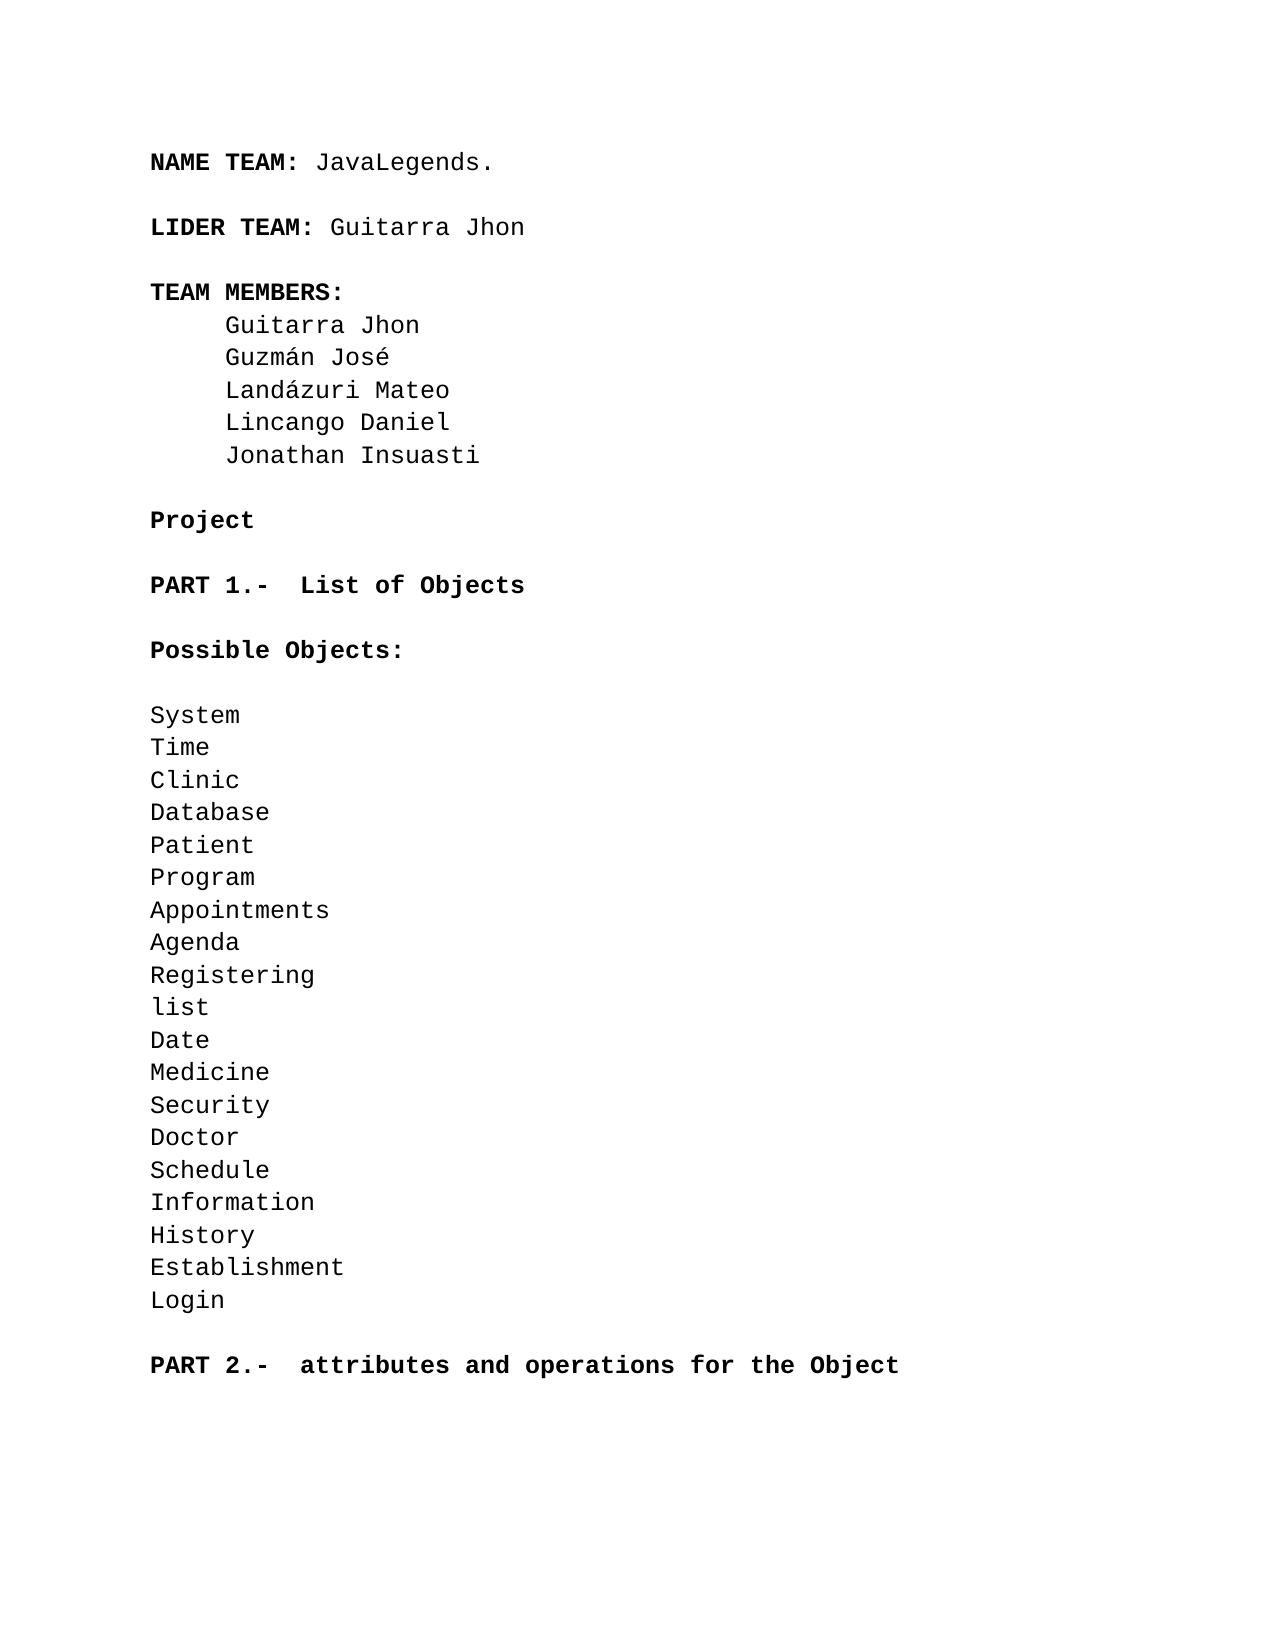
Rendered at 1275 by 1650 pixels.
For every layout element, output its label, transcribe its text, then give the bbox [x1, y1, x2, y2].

text Login [150, 1287, 1125, 1316]
text Program [150, 865, 1125, 893]
text Time [150, 735, 1125, 763]
text Medicine [150, 1060, 1125, 1088]
text Possible Objects: [150, 637, 1125, 666]
text Lincango Daniel [225, 410, 1125, 438]
text PART 1.- List of Objects [150, 572, 1125, 601]
text History [150, 1222, 1125, 1251]
text Project [150, 507, 1125, 536]
text Security [150, 1092, 1125, 1121]
text Registering [150, 962, 1125, 991]
text System [150, 702, 1125, 731]
text Doctor [150, 1125, 1125, 1153]
text Date [150, 1027, 1125, 1056]
text Patient [150, 832, 1125, 861]
text Establishment [150, 1255, 1125, 1283]
text Information [150, 1190, 1125, 1218]
text Clinic [150, 767, 1125, 796]
text Appointments [150, 897, 1125, 926]
text list [150, 995, 1125, 1023]
text Guitarra Jhon [225, 312, 1125, 341]
text Landázuri Mateo [225, 377, 1125, 406]
text TEAM MEMBERS: [150, 280, 1125, 308]
text NAME TEAM: JavaLegends. [150, 150, 1125, 178]
text Guzmán José [225, 345, 1125, 373]
text PART 2.- attributes and operations for the Object [150, 1352, 1125, 1381]
text Schedule [150, 1157, 1125, 1186]
text Database [150, 800, 1125, 828]
text Jonathan Insuasti [225, 442, 1125, 471]
text LIDER TEAM: Guitarra Jhon [150, 215, 1125, 243]
text Agenda [150, 930, 1125, 958]
